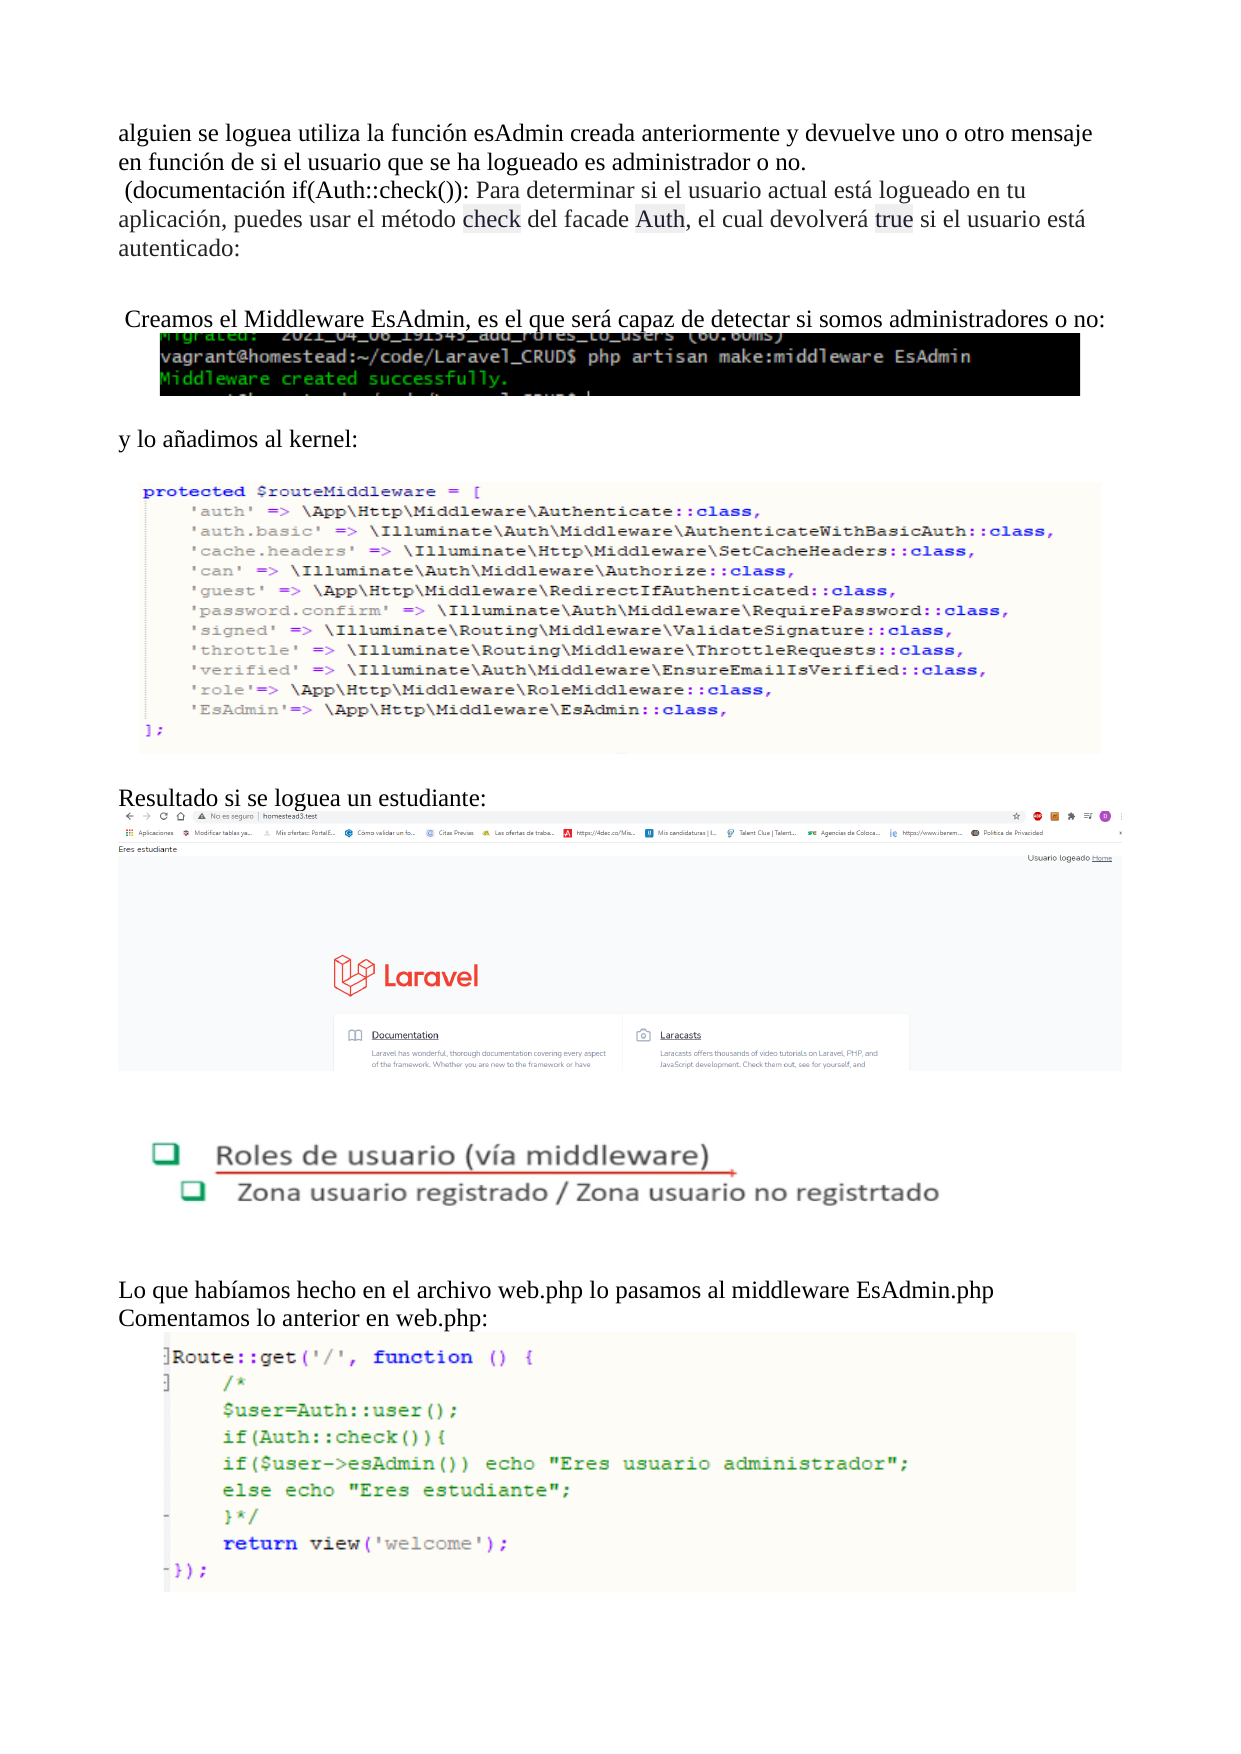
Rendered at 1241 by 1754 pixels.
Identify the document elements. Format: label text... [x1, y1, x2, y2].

picture [159, 333, 1081, 396]
text Lo que habíamos hecho en el archivo web.php lo pasamos al middleware EsAdmin.php [118, 1275, 1122, 1303]
text Resultado si se loguea un estudiante: [118, 783, 1122, 811]
picture [126, 1127, 1114, 1246]
text Comentamos lo anterior en web.php: [118, 1303, 1122, 1332]
picture [163, 1332, 1077, 1592]
picture [118, 811, 1122, 1071]
text (documentación if(Auth::check()): Para determinar si el usuario actual está logueado en tu aplicación, puedes usar el método check del facade Auth, el cual devolverá true si el usuario está autenticado: [118, 176, 1122, 262]
picture [138, 482, 1102, 754]
text Creamos el Middleware EsAdmin, es el que será capaz de detectar si somos administradores o no: [118, 304, 1122, 333]
text y lo añadimos al kernel: [118, 424, 1122, 453]
text alguien se loguea utiliza la función esAdmin creada anteriormente y devuelve uno o otro mensaje en función de si el usuario que se ha logueado es administrador o no. [118, 118, 1122, 176]
